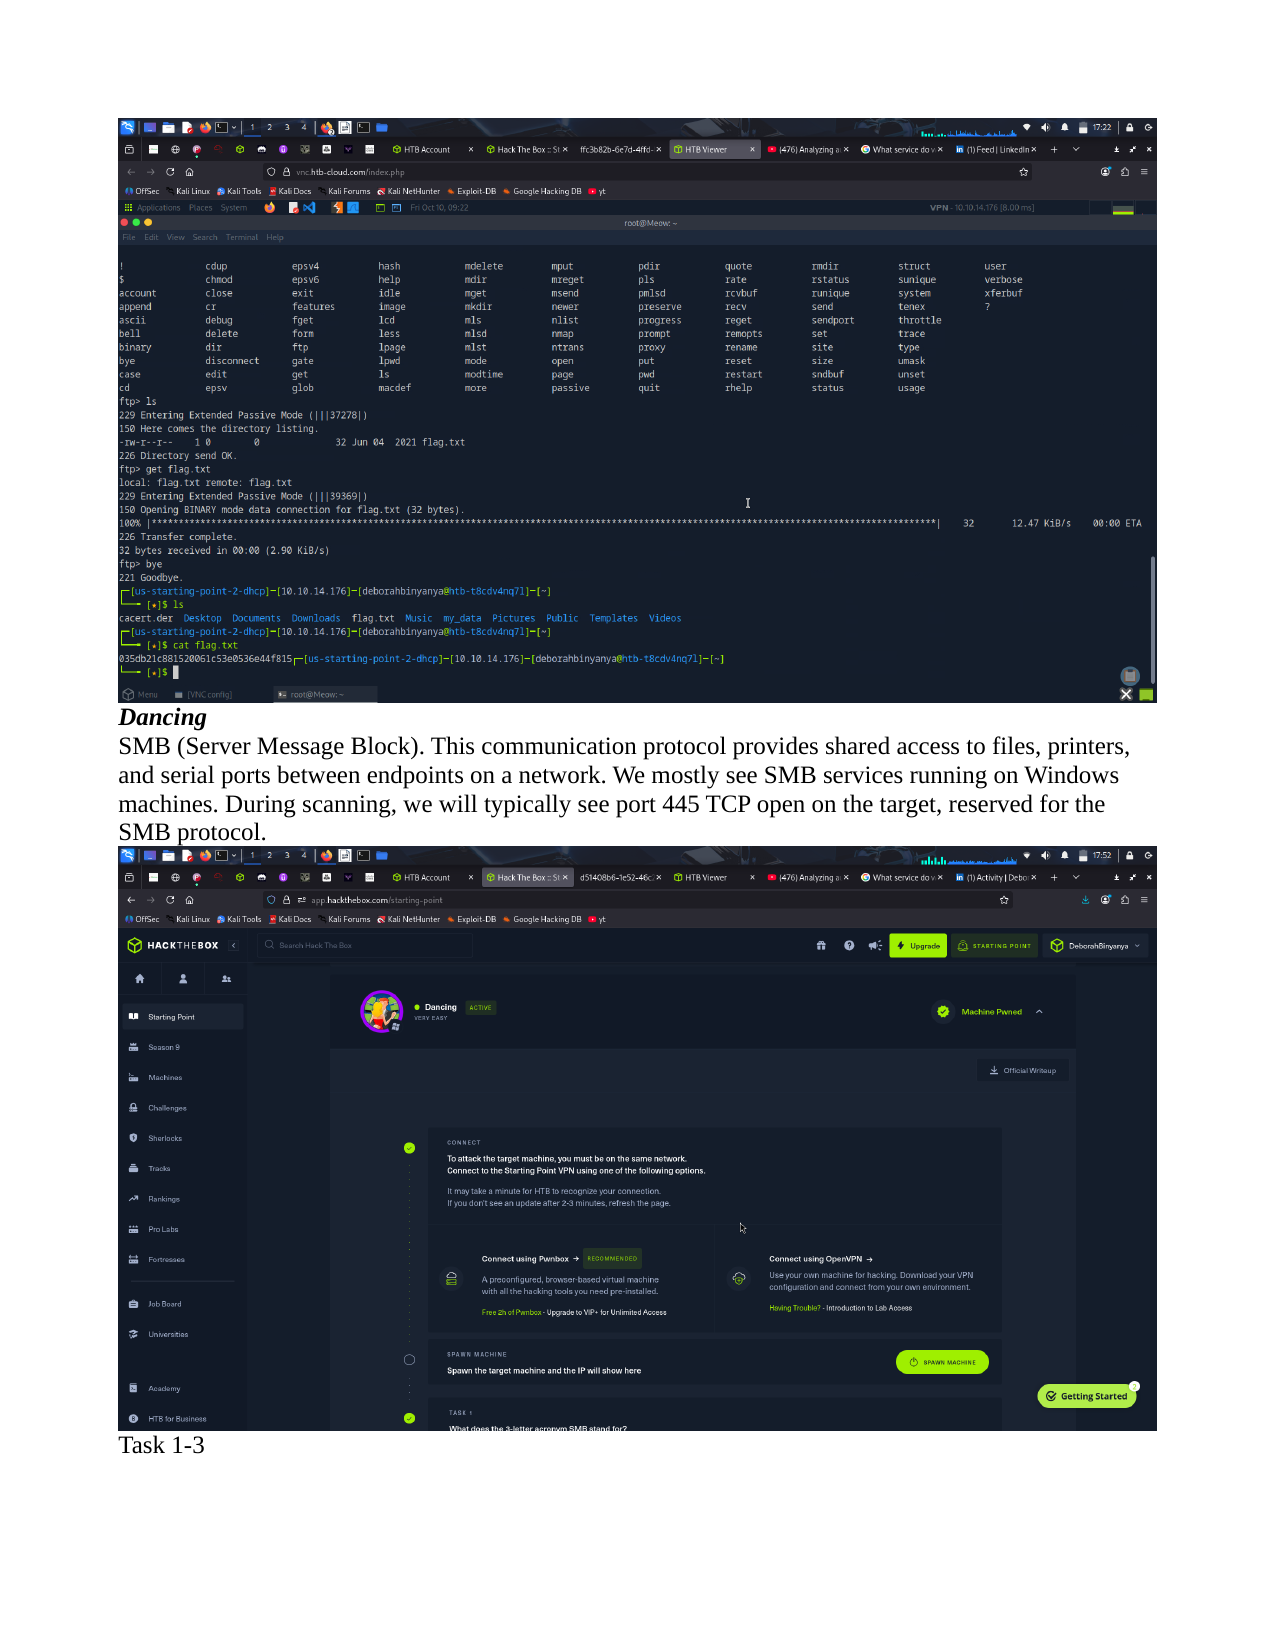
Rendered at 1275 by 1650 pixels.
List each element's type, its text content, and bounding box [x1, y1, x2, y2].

text Task 1-3 [118, 1431, 1157, 1459]
picture [118, 118, 1157, 703]
text SMB (Server Message Block). This communication protocol provides shared access to files, printers, and serial ports between endpoints on a network. We mostly see SMB services running on Windows machines. During scanning, we will typically see port 445 TCP open on the target, reserved for the SMB protocol. [118, 731, 1157, 846]
text Dancing [118, 703, 1157, 731]
picture [118, 846, 1157, 1431]
